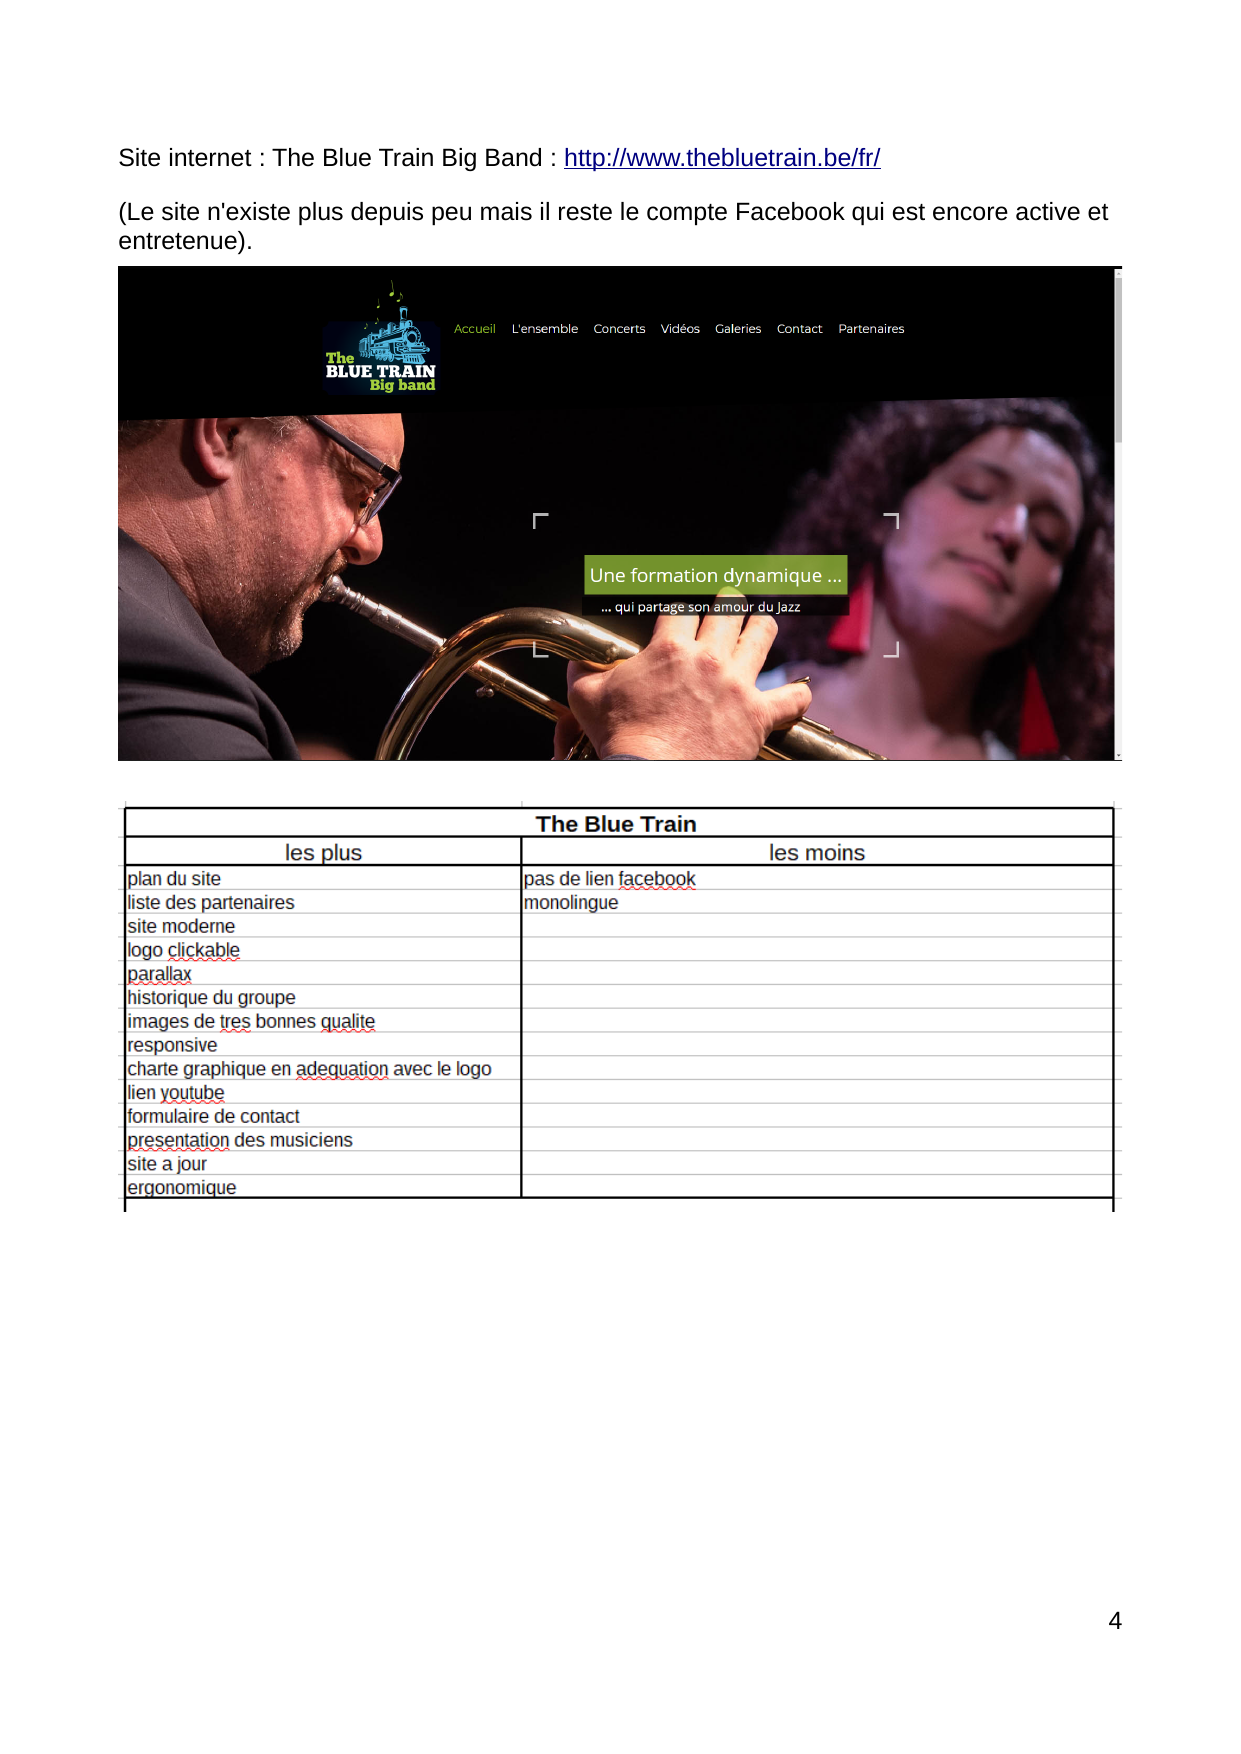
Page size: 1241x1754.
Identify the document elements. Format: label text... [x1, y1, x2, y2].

picture [118, 801, 1123, 1212]
subtitle Site internet : The Blue Train Big Band : http://www.thebluetrain.be/fr/ [118, 143, 1122, 172]
picture [118, 266, 1123, 761]
subtitle (Le site n'existe plus depuis peu mais il reste le compte Facebook qui est encore active et entretenue). [118, 197, 1122, 254]
